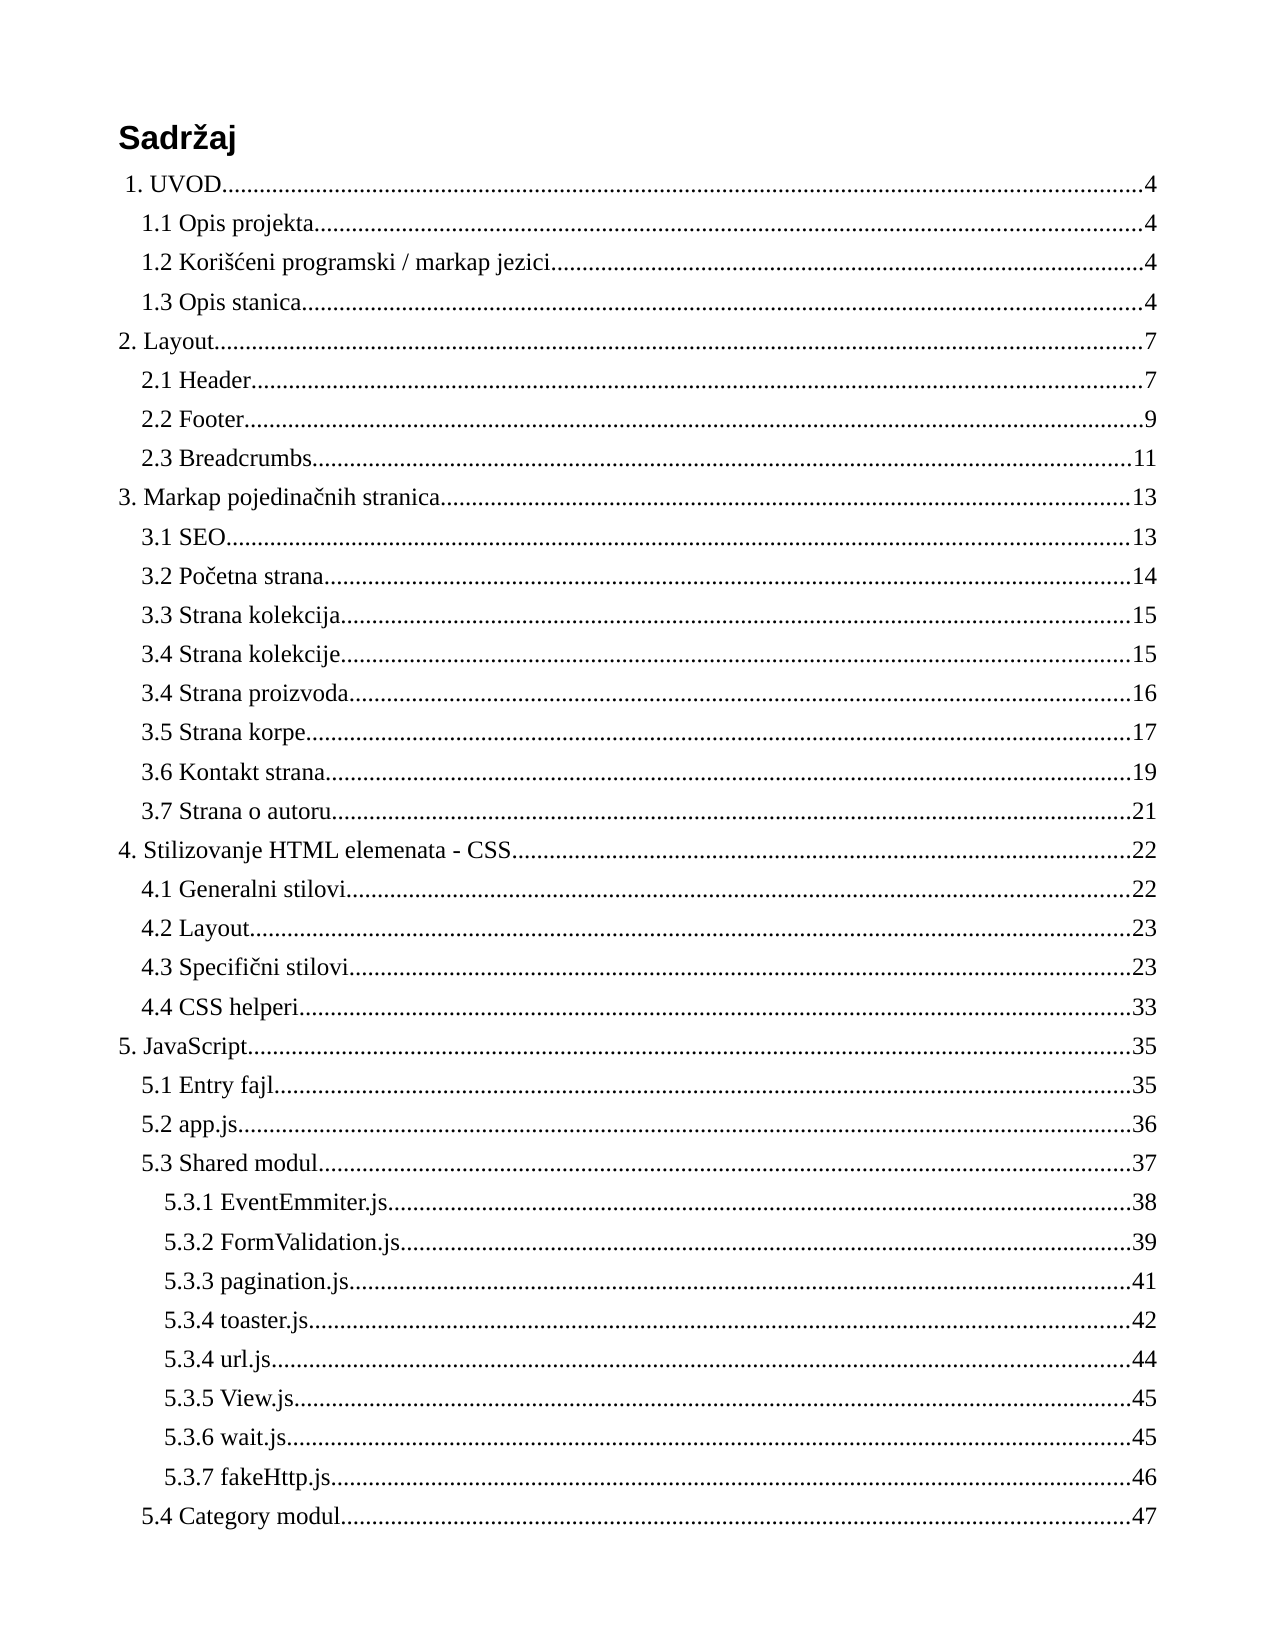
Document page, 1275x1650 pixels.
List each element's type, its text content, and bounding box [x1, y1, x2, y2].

text 4.3 Specifični stilovi 23 [141, 952, 1157, 981]
text 5.1 Entry fajl 35 [141, 1070, 1157, 1099]
text 5.3.4 toaster.js 42 [164, 1305, 1157, 1334]
text 5.3.4 url.js 44 [164, 1344, 1157, 1373]
text 2. Layout 7 [118, 326, 1157, 354]
text 3.7 Strana o autoru 21 [141, 796, 1157, 824]
text 5. JavaScript 35 [118, 1031, 1157, 1059]
text 5.4 Category modul 47 [141, 1501, 1157, 1529]
text 3.5 Strana korpe 17 [141, 717, 1157, 746]
text 3. Markap pojedinačnih stranica 13 [118, 482, 1157, 511]
text 2.3 Breadcrumbs 11 [141, 443, 1157, 472]
text 1.1 Opis projekta 4 [141, 208, 1157, 237]
text 3.6 Kontakt strana 19 [141, 757, 1157, 785]
text 5.3.3 pagination.js 41 [164, 1266, 1157, 1294]
text 5.3.2 FormValidation.js 39 [164, 1227, 1157, 1255]
text 3.4 Strana proizvoda 16 [141, 678, 1157, 707]
text 5.3 Shared modul 37 [141, 1148, 1157, 1177]
text 5.3.6 wait.js 45 [164, 1422, 1157, 1451]
text 4. Stilizovanje HTML elemenata - CSS 22 [118, 835, 1157, 864]
text 1. UVOD 4 [118, 169, 1157, 198]
text 2.2 Footer 9 [141, 404, 1157, 433]
text 1.3 Opis stanica 4 [141, 287, 1157, 315]
text 5.3.1 EventEmmiter.js 38 [164, 1187, 1157, 1216]
subtitle Sadržaj [118, 118, 1157, 157]
text 3.3 Strana kolekcija 15 [141, 600, 1157, 629]
text 5.3.7 fakeHttp.js 46 [164, 1462, 1157, 1490]
text 3.2 Početna strana 14 [141, 561, 1157, 589]
text 3.4 Strana kolekcije 15 [141, 639, 1157, 668]
text 4.4 CSS helperi 33 [141, 992, 1157, 1020]
text 3.1 SEO 13 [141, 522, 1157, 550]
text 5.2 app.js 36 [141, 1109, 1157, 1138]
text 4.1 Generalni stilovi 22 [141, 874, 1157, 903]
text 4.2 Layout 23 [141, 913, 1157, 942]
text 5.3.5 View.js 45 [164, 1383, 1157, 1412]
text 2.1 Header 7 [141, 365, 1157, 394]
text 1.2 Korišćeni programski / markap jezici 4 [141, 247, 1157, 276]
